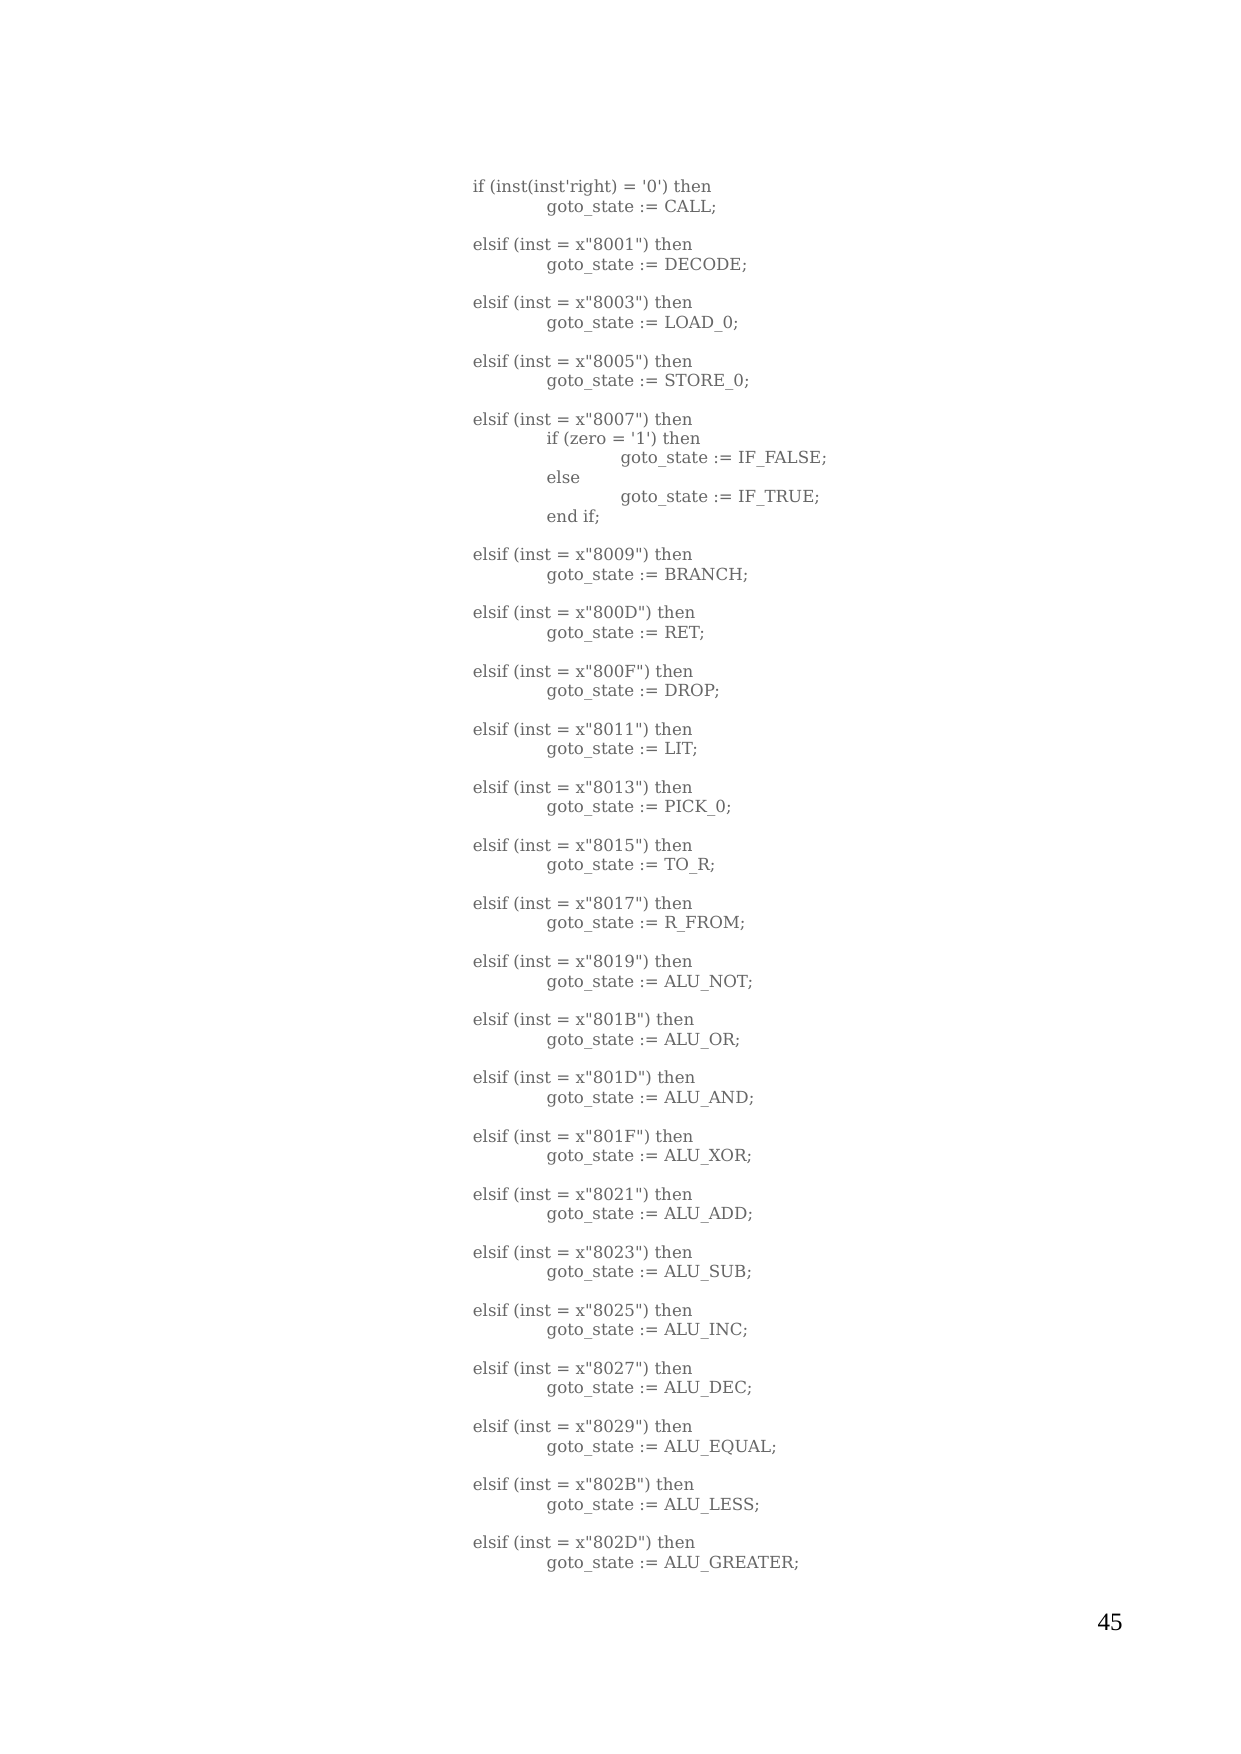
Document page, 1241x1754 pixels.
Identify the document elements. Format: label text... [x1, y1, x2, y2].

text goto_state := R_FROM; [177, 913, 1122, 933]
text elsif (inst = x"801B") then [177, 1010, 1122, 1030]
text elsif (inst = x"8015") then [177, 836, 1122, 855]
text end if; [177, 507, 1122, 526]
text goto_state := ALU_AND; [177, 1088, 1122, 1107]
text goto_state := ALU_SUB; [177, 1262, 1122, 1282]
text goto_state := IF_FALSE; [177, 448, 1122, 468]
text elsif (inst = x"802B") then [177, 1475, 1122, 1495]
text elsif (inst = x"8027") then [177, 1359, 1122, 1378]
text elsif (inst = x"8029") then [177, 1417, 1122, 1437]
text goto_state := ALU_NOT; [177, 972, 1122, 991]
text goto_state := ALU_ADD; [177, 1204, 1122, 1223]
text elsif (inst = x"800F") then [177, 662, 1122, 681]
text elsif (inst = x"8003") then [177, 293, 1122, 313]
text elsif (inst = x"8005") then [177, 352, 1122, 371]
text elsif (inst = x"8025") then [177, 1301, 1122, 1320]
text goto_state := BRANCH; [177, 565, 1122, 584]
text goto_state := ALU_EQUAL; [177, 1437, 1122, 1456]
text elsif (inst = x"8001") then [177, 235, 1122, 255]
text goto_state := ALU_OR; [177, 1030, 1122, 1049]
text goto_state := CALL; [177, 197, 1122, 216]
text if (zero = '1') then [177, 429, 1122, 448]
text goto_state := DECODE; [177, 255, 1122, 274]
text elsif (inst = x"8017") then [177, 894, 1122, 913]
text elsif (inst = x"8007") then [177, 410, 1122, 429]
text elsif (inst = x"8021") then [177, 1185, 1122, 1204]
text goto_state := IF_TRUE; [177, 487, 1122, 507]
text goto_state := PICK_0; [177, 797, 1122, 817]
text elsif (inst = x"801D") then [177, 1068, 1122, 1088]
text elsif (inst = x"802D") then [177, 1533, 1122, 1553]
text goto_state := TO_R; [177, 855, 1122, 875]
text else [177, 468, 1122, 487]
text goto_state := ALU_LESS; [177, 1495, 1122, 1514]
text goto_state := LIT; [177, 739, 1122, 758]
text elsif (inst = x"801F") then [177, 1127, 1122, 1146]
text goto_state := ALU_XOR; [177, 1146, 1122, 1165]
text goto_state := LOAD_0; [177, 313, 1122, 332]
text elsif (inst = x"8009") then [177, 545, 1122, 565]
text goto_state := DROP; [177, 681, 1122, 700]
text elsif (inst = x"8019") then [177, 952, 1122, 972]
text goto_state := ALU_GREATER; [177, 1553, 1122, 1572]
text goto_state := STORE_0; [177, 371, 1122, 390]
text goto_state := RET; [177, 623, 1122, 642]
text elsif (inst = x"8023") then [177, 1243, 1122, 1262]
text if (inst(inst'right) = '0') then [177, 177, 1122, 197]
text goto_state := ALU_DEC; [177, 1378, 1122, 1398]
text elsif (inst = x"8013") then [177, 778, 1122, 797]
text elsif (inst = x"8011") then [177, 720, 1122, 739]
text goto_state := ALU_INC; [177, 1320, 1122, 1340]
text elsif (inst = x"800D") then [177, 603, 1122, 623]
